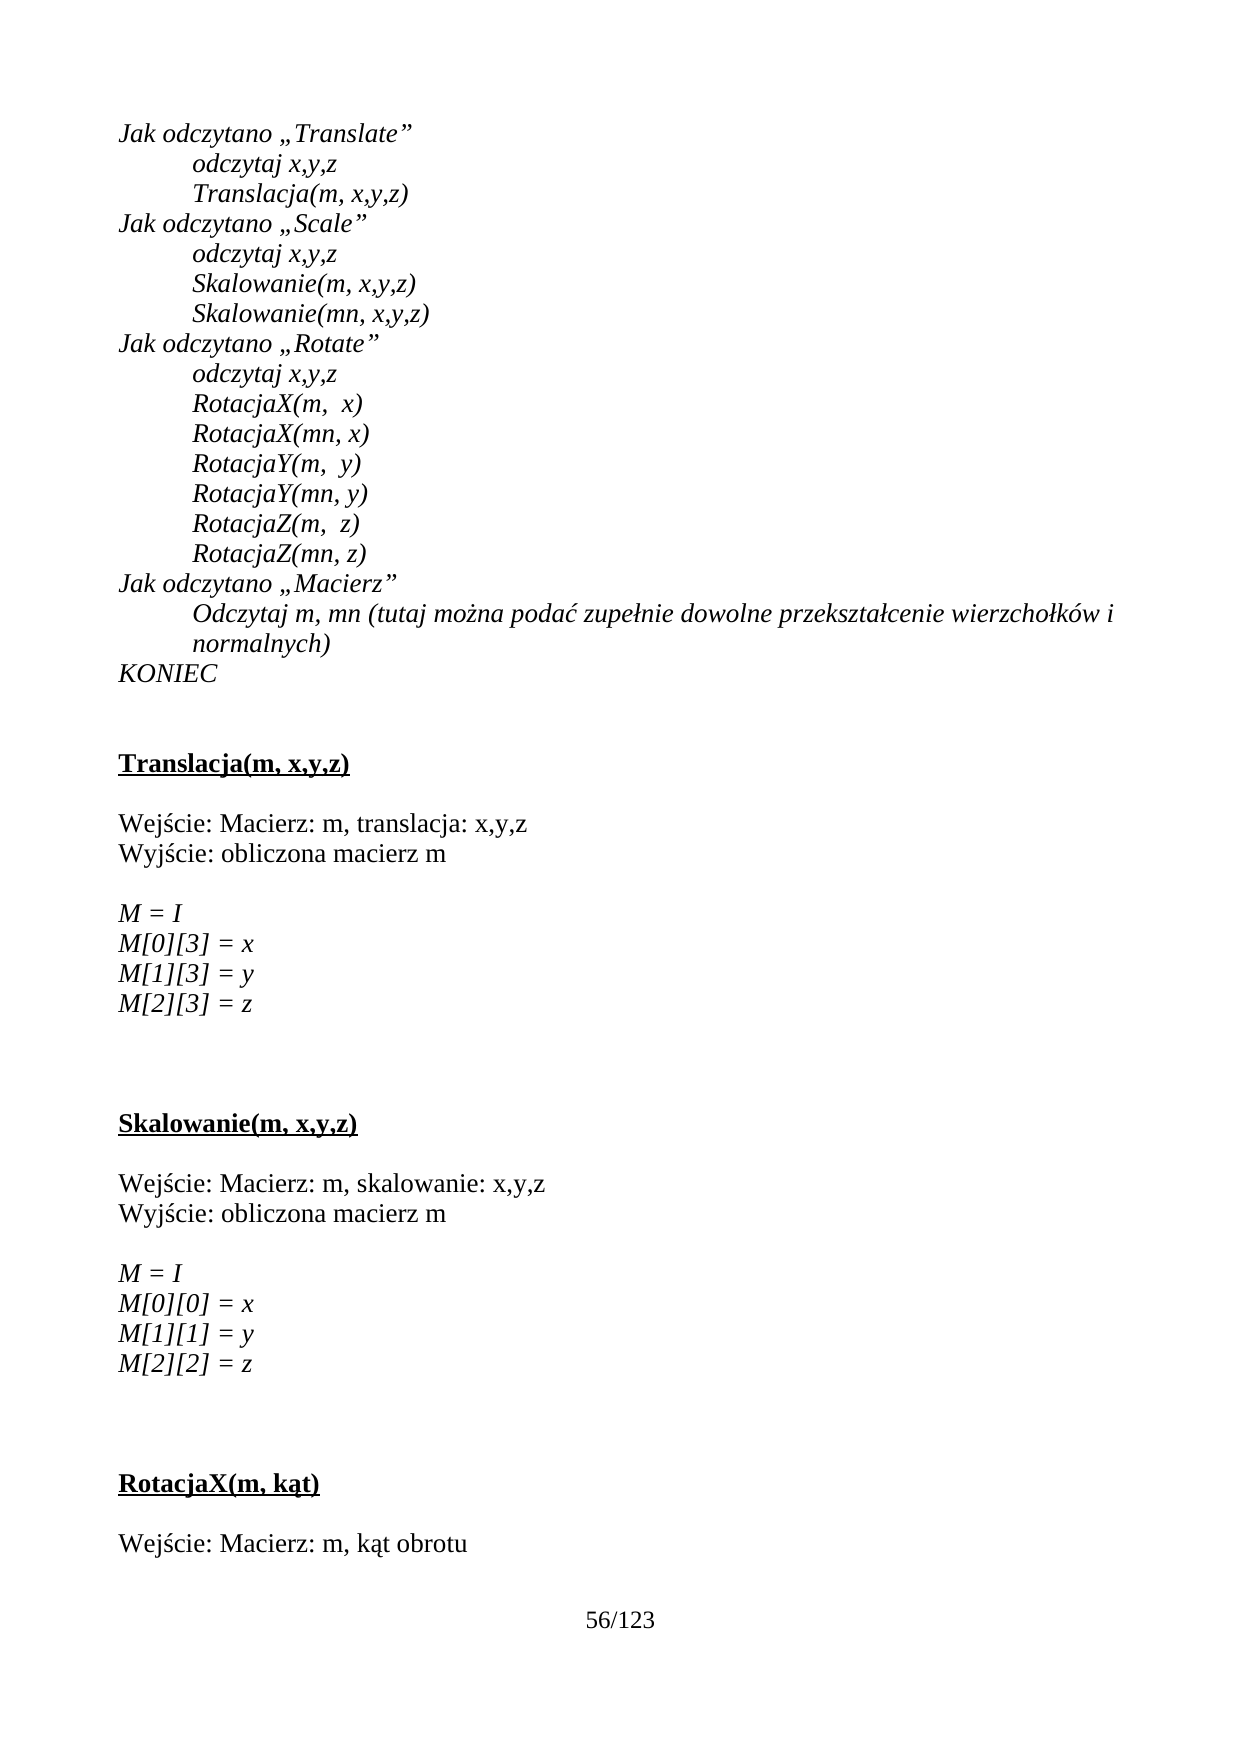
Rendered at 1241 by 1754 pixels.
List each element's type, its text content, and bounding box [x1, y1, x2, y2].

text Wejście: Macierz: m, skalowanie: x,y,z [118, 1168, 1122, 1198]
text M[1][1] = y [118, 1318, 1122, 1348]
text M = I [118, 1258, 1122, 1288]
text RotacjaX(m, kąt) [118, 1468, 1122, 1498]
text M[0][3] = x [118, 928, 1122, 958]
text M[1][3] = y [118, 958, 1122, 988]
text RotacjaX(m, x) [118, 388, 1122, 418]
text Jak odczytano „Rotate” [118, 328, 1122, 358]
text Wyjście: obliczona macierz m [118, 1198, 1122, 1228]
text Skalowanie(m, x,y,z) [118, 1108, 1122, 1138]
text M = I [118, 898, 1122, 928]
text Translacja(m, x,y,z) [118, 748, 1122, 778]
text M[0][0] = x [118, 1288, 1122, 1318]
text RotacjaZ(m, z) [118, 508, 1122, 538]
text Skalowanie(mn, x,y,z) [118, 298, 1122, 328]
text RotacjaY(mn, y) [118, 478, 1122, 508]
text Jak odczytano „Macierz” [118, 568, 1122, 598]
text odczytaj x,y,z [118, 148, 1122, 178]
text Jak odczytano „Translate” [118, 118, 1122, 148]
text RotacjaZ(mn, z) [118, 538, 1122, 568]
text Skalowanie(m, x,y,z) [118, 268, 1122, 298]
text Translacja(m, x,y,z) [118, 178, 1122, 208]
text M[2][2] = z [118, 1348, 1122, 1378]
text Wyjście: obliczona macierz m [118, 838, 1122, 868]
text RotacjaX(mn, x) [118, 418, 1122, 448]
text odczytaj x,y,z [118, 238, 1122, 268]
text KONIEC [118, 658, 1122, 688]
text Wejście: Macierz: m, translacja: x,y,z [118, 808, 1122, 838]
text M[2][3] = z [118, 988, 1122, 1018]
text Wejście: Macierz: m, kąt obrotu [118, 1528, 1122, 1558]
text Odczytaj m, mn (tutaj można podać zupełnie dowolne przekształcenie wierzchołków i normalnych) [192, 598, 1122, 658]
text RotacjaY(m, y) [118, 448, 1122, 478]
text odczytaj x,y,z [118, 358, 1122, 388]
text Jak odczytano „Scale” [118, 208, 1122, 238]
